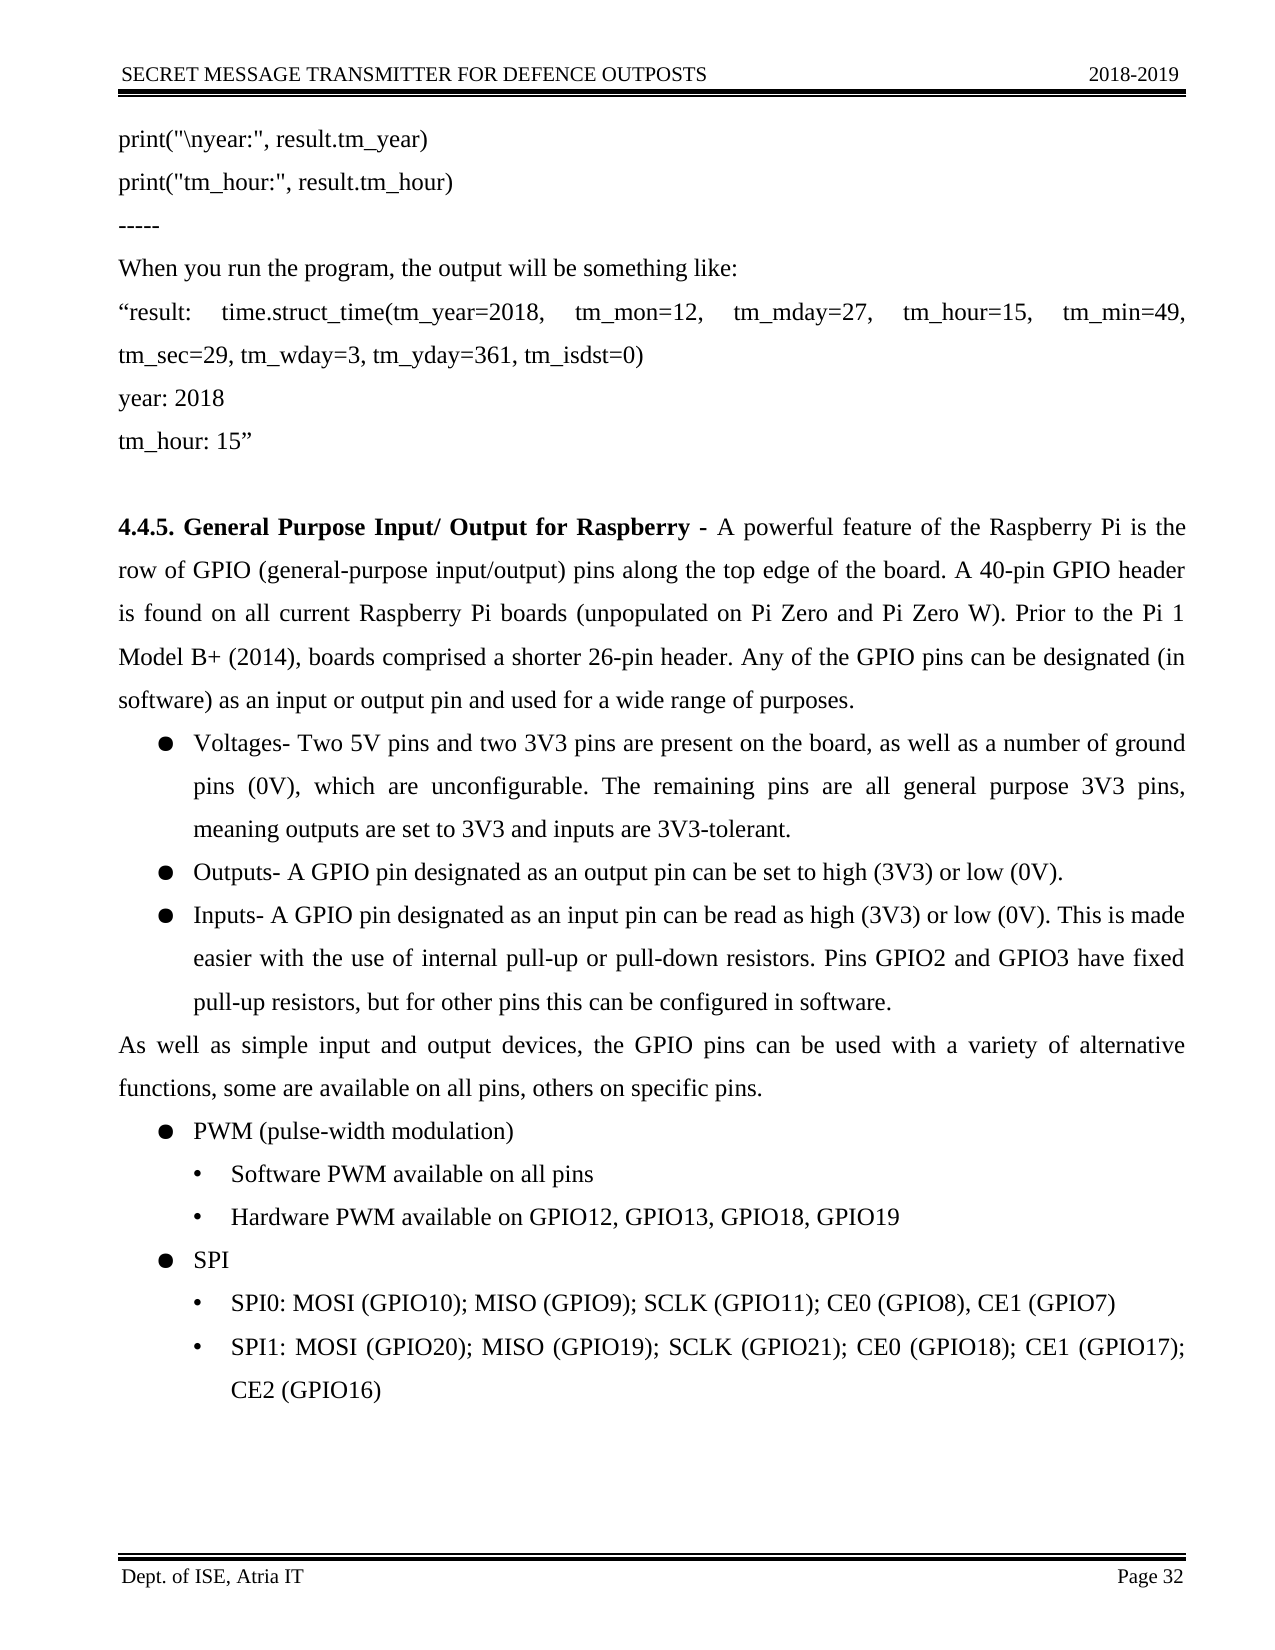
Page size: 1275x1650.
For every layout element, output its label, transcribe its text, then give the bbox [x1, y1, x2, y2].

text “result: time.struct_time(tm_year=2018, tm_mon=12, tm_mday=27, tm_hour=15, tm_min=49, tm_sec=29, tm_wday=3, tm_yday=361, tm_isdst=0) [118, 297, 1186, 368]
text print("\nyear:", result.tm_year) [118, 124, 1186, 153]
text ----- [118, 210, 1186, 239]
list Software PWM available on all pins [193, 1159, 1186, 1188]
list Voltages- Two 5V pins and two 3V3 pins are present on the board, as well as a number of ground pins (0V), which are unconfigurable. The remaining pins are all general purpose 3V3 pins, meaning outputs are set to 3V3 and inputs are 3V3-tolerant. [156, 728, 1186, 843]
list SPI1: MOSI (GPIO20); MISO (GPIO19); SCLK (GPIO21); CE0 (GPIO18); CE1 (GPIO17); CE2 (GPIO16) [193, 1332, 1186, 1403]
list Inputs- A GPIO pin designated as an input pin can be read as high (3V3) or low (0V). This is made easier with the use of internal pull-up or pull-down resistors. Pins GPIO2 and GPIO3 have fixed pull-up resistors, but for other pins this can be configured in software. [156, 900, 1186, 1015]
text As well as simple input and output devices, the GPIO pins can be used with a variety of alternative functions, some are available on all pins, others on specific pins. [118, 1030, 1186, 1102]
list Outputs- A GPIO pin designated as an output pin can be set to high (3V3) or low (0V). [156, 857, 1186, 886]
text print("tm_hour:", result.tm_hour) [118, 167, 1186, 196]
list SPI [156, 1245, 1186, 1274]
list SPI0: MOSI (GPIO10); MISO (GPIO9); SCLK (GPIO11); CE0 (GPIO8), CE1 (GPIO7) [193, 1288, 1186, 1317]
list Hardware PWM available on GPIO12, GPIO13, GPIO18, GPIO19 [193, 1202, 1186, 1231]
text 4.4.5. General Purpose Input/ Output for Raspberry - A powerful feature of the Raspberry Pi is the row of GPIO (general-purpose input/output) pins along the top edge of the board. A 40-pin GPIO header is found on all current Raspberry Pi boards (unpopulated on Pi Zero and Pi Zero W). Prior to the Pi 1 Model B+ (2014), boards comprised a shorter 26-pin header. Any of the GPIO pins can be designated (in software) as an input or output pin and used for a wide range of purposes. [118, 512, 1186, 713]
text year: 2018 [118, 383, 1186, 412]
text When you run the program, the output will be something like: [118, 253, 1186, 282]
list PWM (pulse-width modulation) [156, 1116, 1186, 1145]
text tm_hour: 15” [118, 426, 1186, 455]
